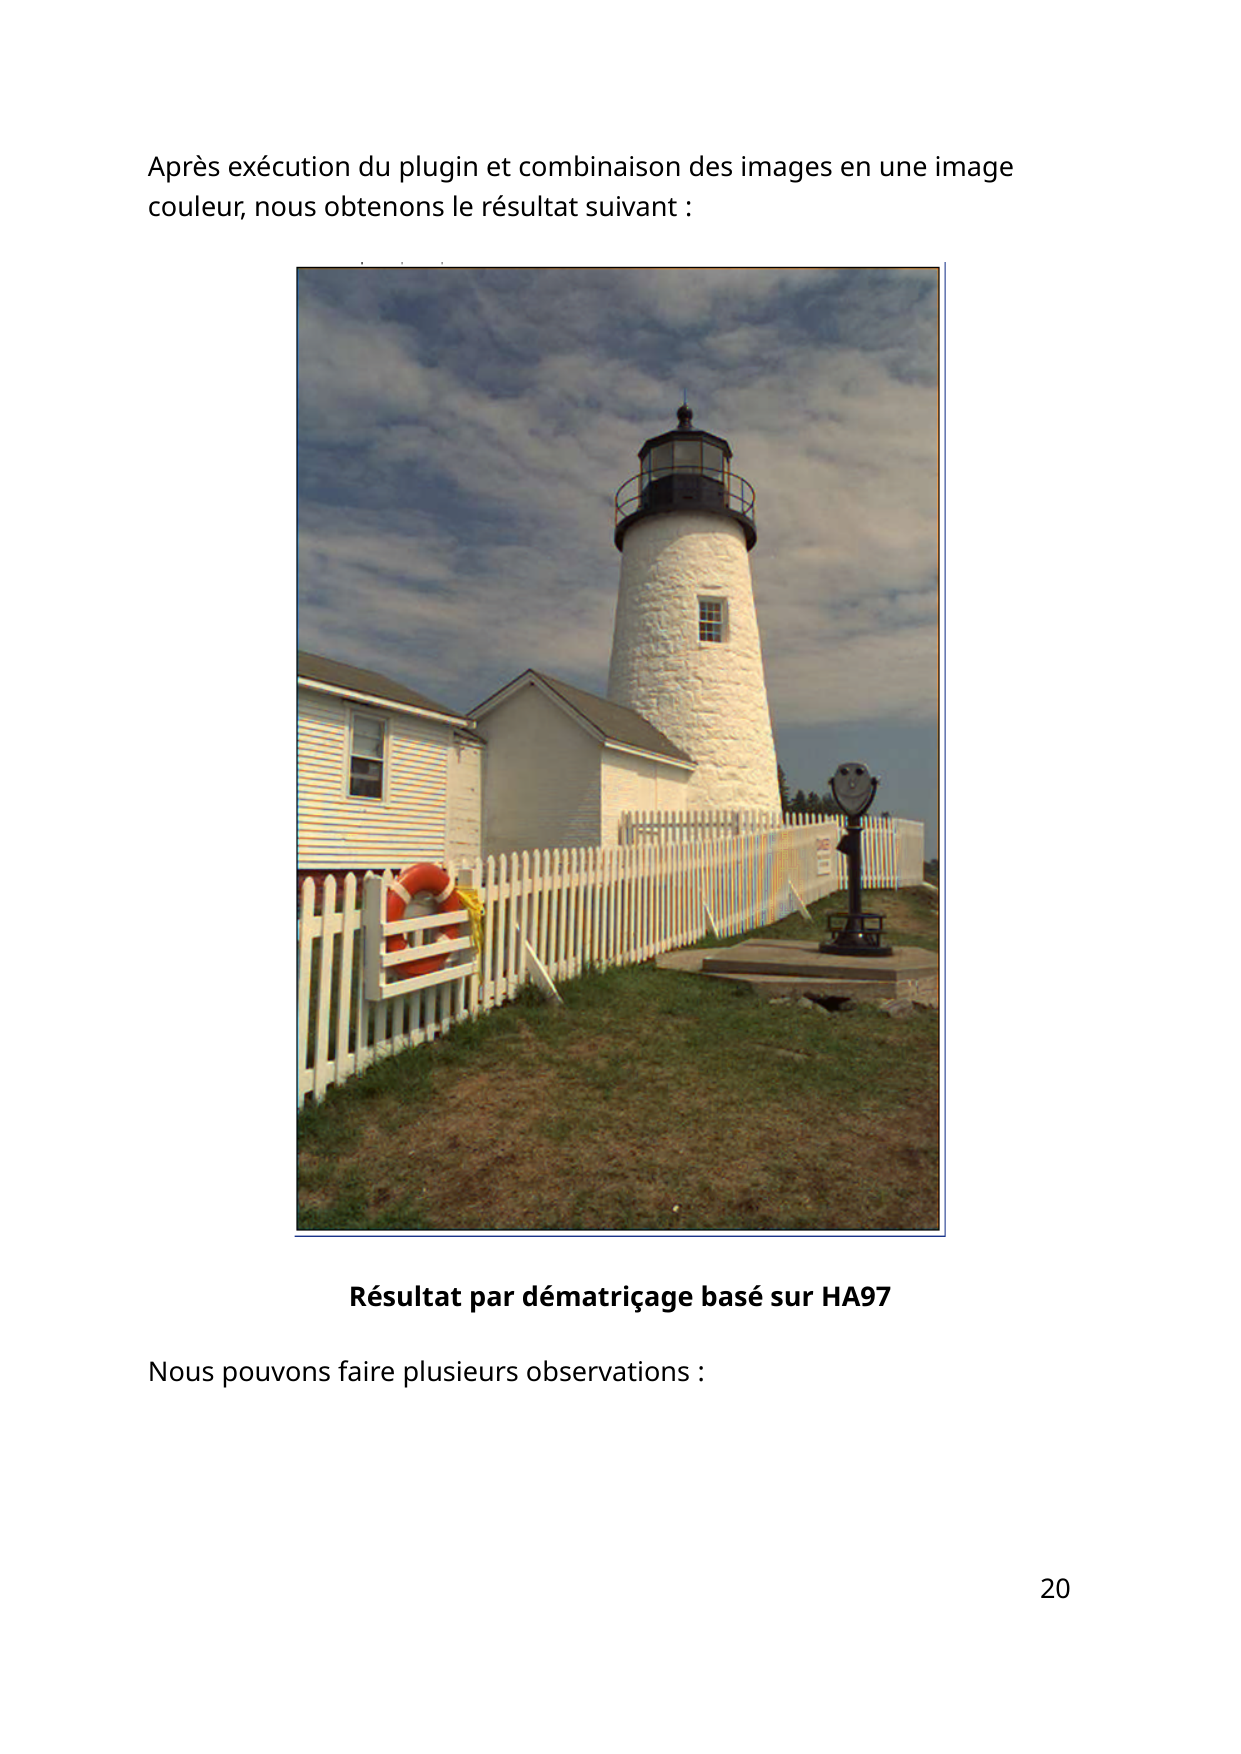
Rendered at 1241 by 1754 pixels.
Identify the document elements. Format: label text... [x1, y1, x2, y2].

text Après exécution du plugin et combinaison des images en une image couleur, nous obtenons le résultat suivant : [148, 148, 1093, 224]
text Résultat par dématriçage basé sur HA97 [148, 263, 1093, 1314]
text Nous pouvons faire plusieurs observations : [148, 1353, 1093, 1390]
picture [294, 262, 946, 1237]
